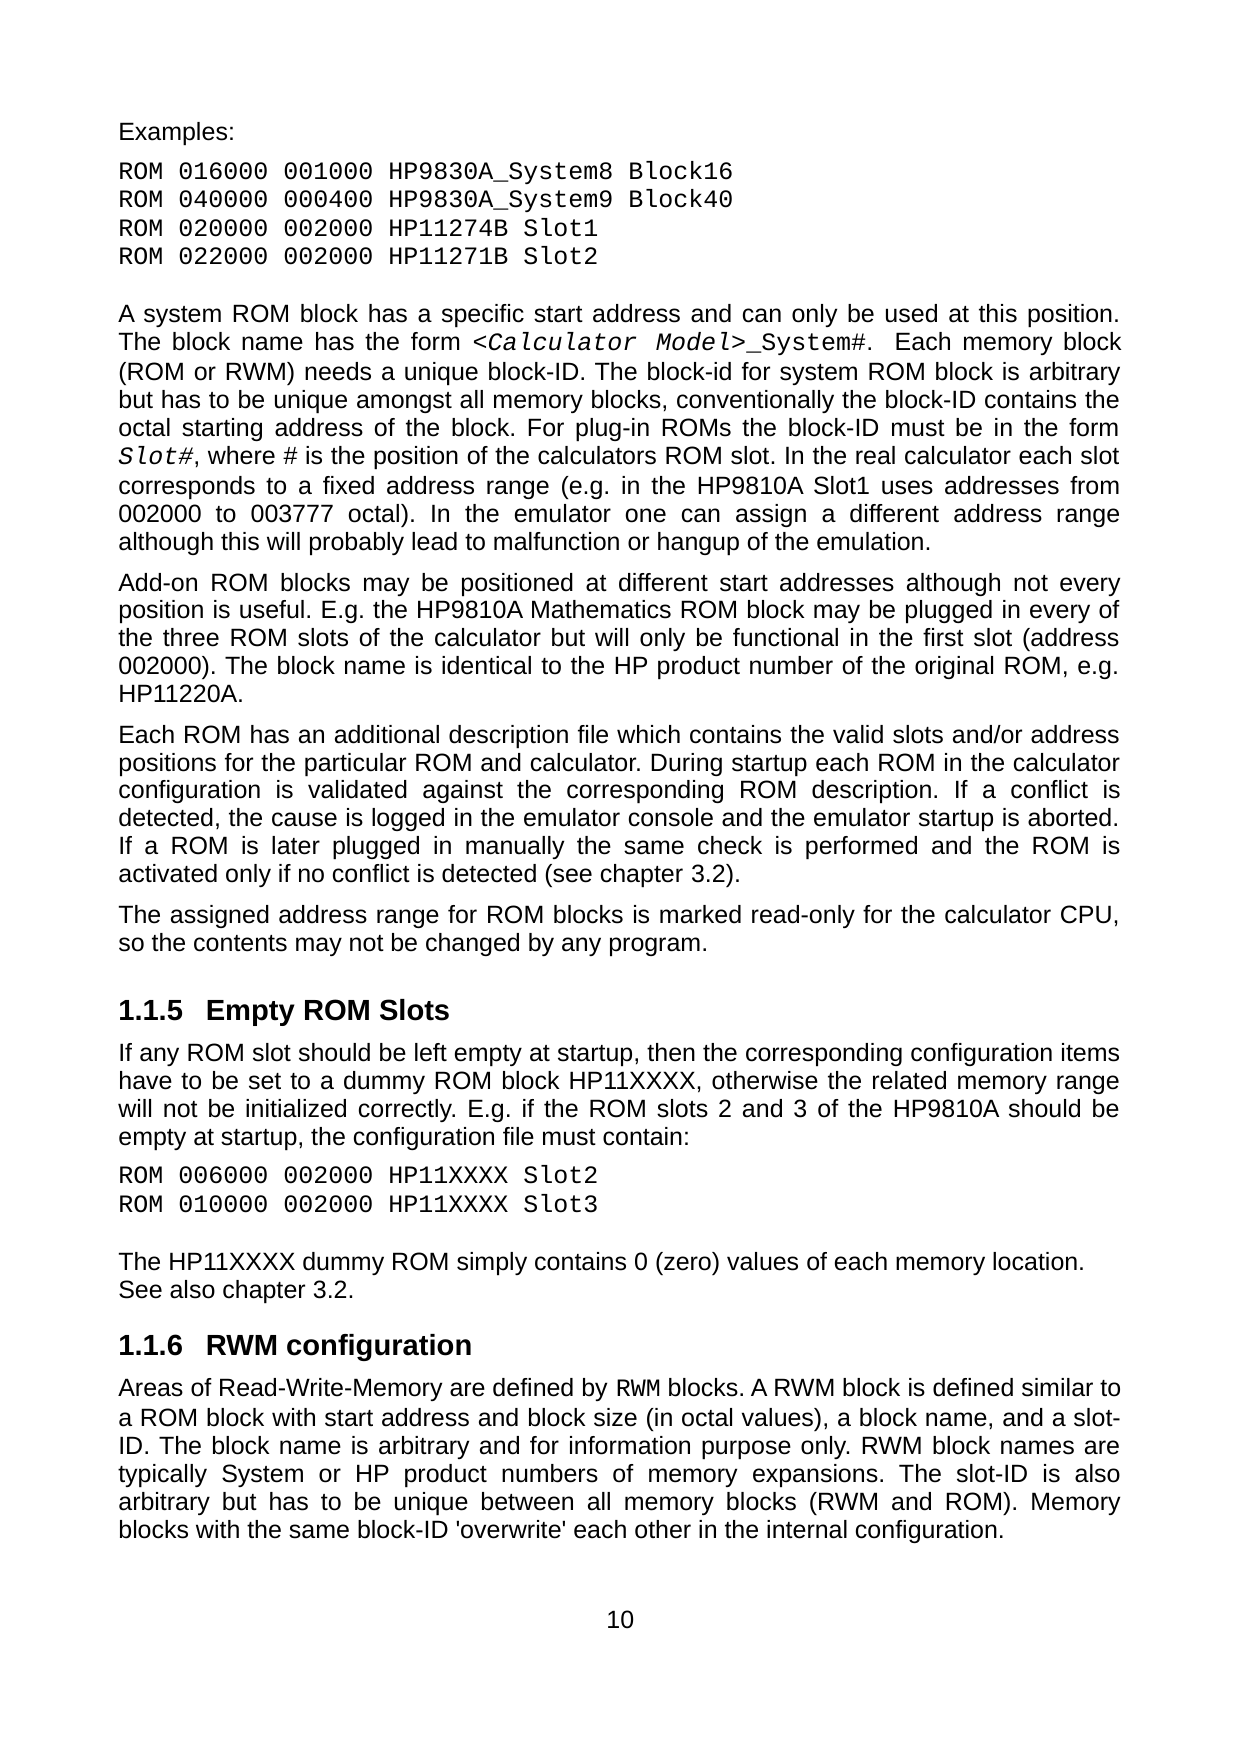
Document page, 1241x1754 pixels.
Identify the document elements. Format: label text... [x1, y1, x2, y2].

text ROM 006000 002000 HP11XXXX Slot2 [118, 1163, 1122, 1191]
text ROM 016000 001000 HP9830A_System8 Block16 [118, 158, 1122, 187]
text The HP11XXXX dummy ROM simply contains 0 (zero) values of each memory location. See also chapter 3.2. [118, 1248, 1122, 1304]
text The assigned address range for ROM blocks is marked read-only for the calculator CPU, so the contents may not be changed by any program. [118, 900, 1122, 956]
text Areas of Read-Write-Memory are defined by RWM blocks. A RWM block is defined similar to a ROM block with start address and block size (in octal values), a block name, and a slot-ID. The block name is arbitrary and for information purpose only. RWM block names are typically System or HP product numbers of memory expansions. The slot-ID is also arbitrary but has to be unique between all memory blocks (RWM and ROM). Memory blocks with the same block-ID 'overwrite' each other in the internal configuration. [118, 1374, 1122, 1544]
text Add-on ROM blocks may be positioned at different start addresses although not every position is useful. E.g. the HP9810A Mathematics ROM block may be plugged in every of the three ROM slots of the calculator but will only be functional in the first slot (address 002000). The block name is identical to the HP product number of the original ROM, e.g. HP11220A. [118, 568, 1122, 708]
subtitle RWM configuration [118, 1329, 1122, 1361]
text If any ROM slot should be left empty at startup, then the corresponding configuration items have to be set to a dummy ROM block HP11XXXX, otherwise the related memory range will not be initialized correctly. E.g. if the ROM slots 2 and 3 of the HP9810A should be empty at startup, the configuration file must contain: [118, 1039, 1122, 1151]
text ROM 022000 002000 HP11271B Slot2 [118, 243, 1122, 272]
text A system ROM block has a specific start address and can only be used at this position. The block name has the form <Calculator Model>_System#. Each memory block (ROM or RWM) needs a unique block-ID. The block-id for system ROM block is arbitrary but has to be unique amongst all memory blocks, conventionally the block-ID contains the octal starting address of the block. For plug-in ROMs the block-ID must be in the form Slot#, where # is the position of the calculators ROM slot. In the real calculator each slot corresponds to a fixed address range (e.g. in the HP9810A Slot1 uses addresses from 002000 to 003777 octal). In the emulator one can assign a different address range although this will probably lead to malfunction or hangup of the emulation. [118, 300, 1122, 556]
text Each ROM has an additional description file which contains the valid slots and/or address positions for the particular ROM and calculator. During startup each ROM in the calculator configuration is validated against the corresponding ROM description. If a conflict is detected, the cause is logged in the emulator console and the emulator startup is aborted. If a ROM is later plugged in manually the same check is performed and the ROM is activated only if no conflict is detected (see chapter 3.2). [118, 720, 1122, 888]
text Examples: [118, 118, 1122, 146]
text ROM 020000 002000 HP11274B Slot1 [118, 215, 1122, 243]
subtitle Empty ROM Slots [118, 994, 1122, 1026]
text ROM 040000 000400 HP9830A_System9 Block40 [118, 187, 1122, 215]
text ROM 010000 002000 HP11XXXX Slot3 [118, 1191, 1122, 1220]
